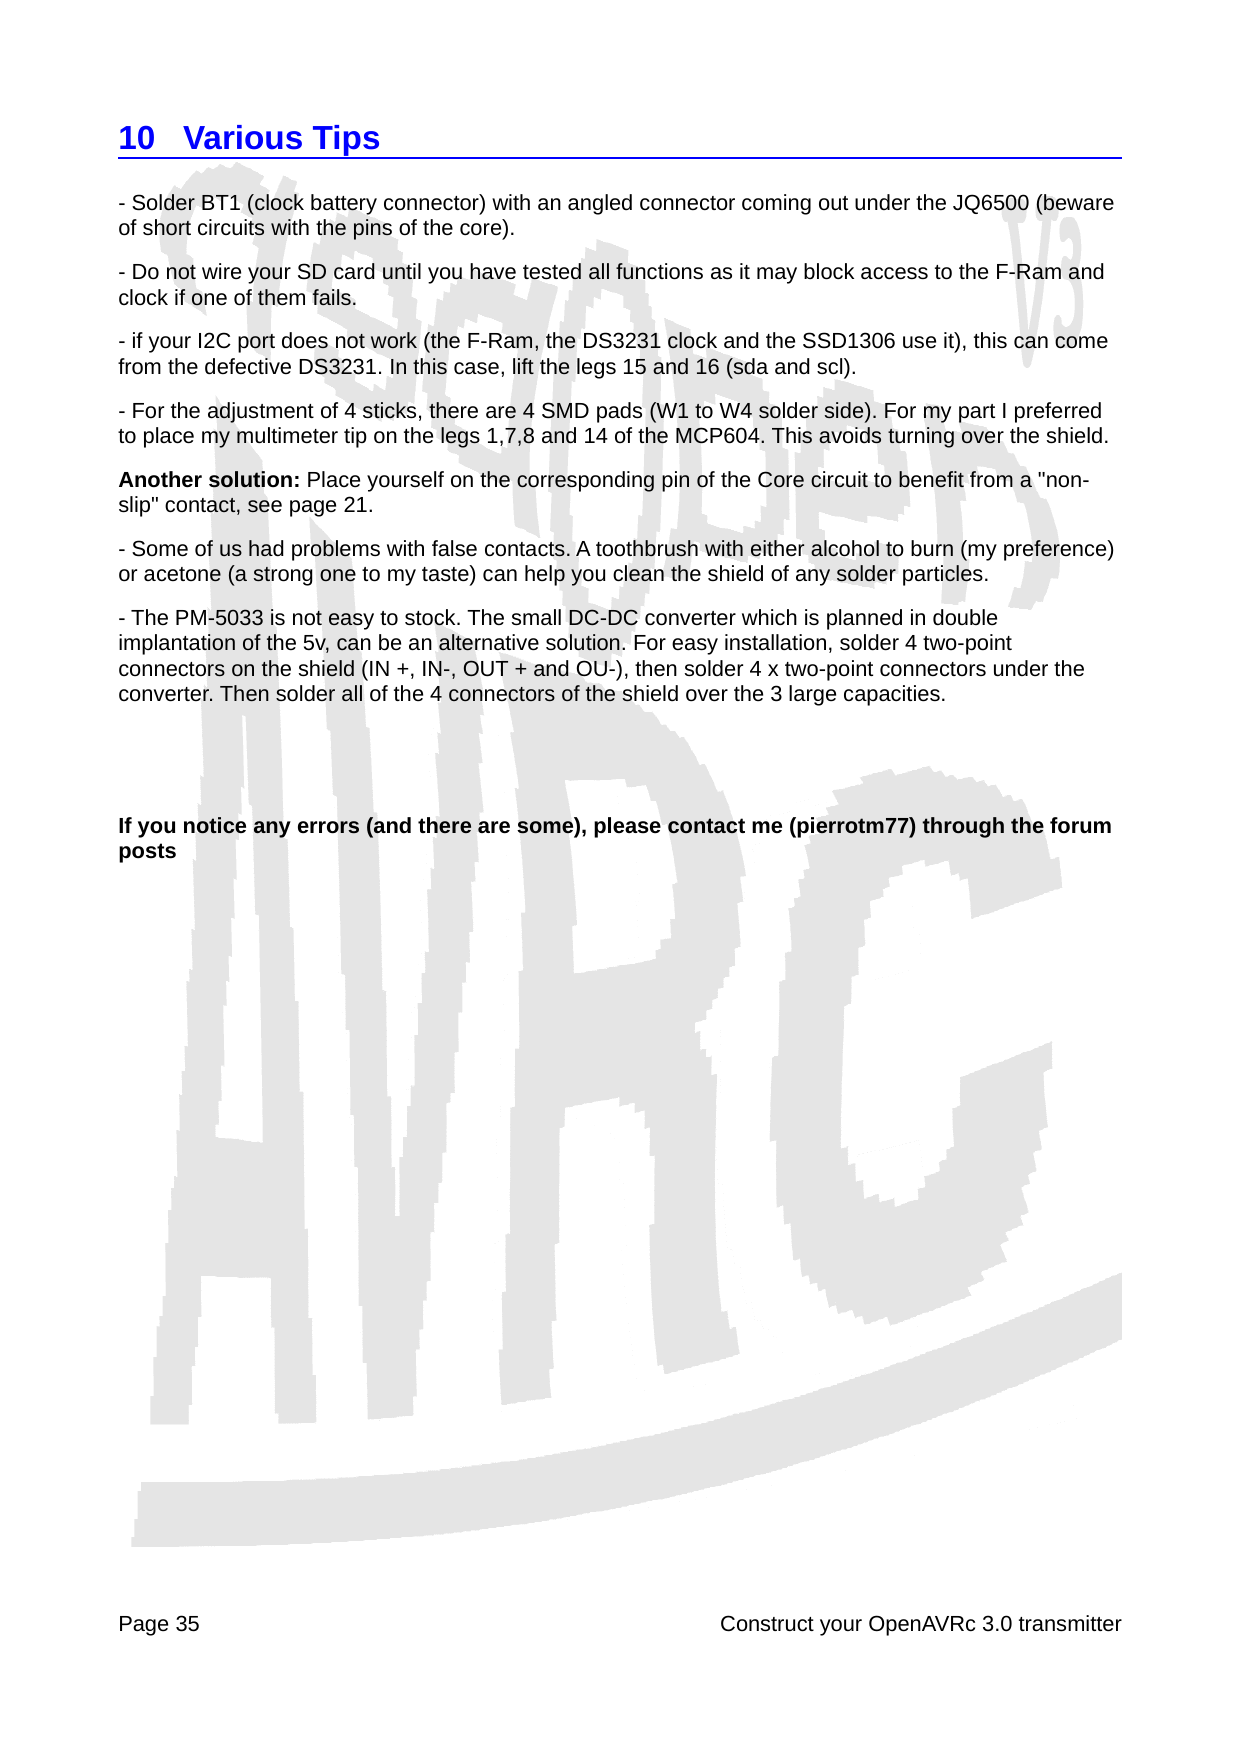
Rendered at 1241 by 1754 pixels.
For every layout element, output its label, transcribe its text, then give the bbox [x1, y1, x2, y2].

subtitle 10 Various Tips [118, 118, 1122, 157]
text - if your I2C port does not work (the F-Ram, the DS3231 clock and the SSD1306 use it), this can come from the defective DS3231. In this case, lift the legs 15 and 16 (sda and scl). [118, 328, 1122, 379]
text - The PM-5033 is not easy to stock. The small DC-DC converter which is planned in double implantation of the 5v, can be an alternative solution. For easy installation, solder 4 two-point connectors on the shield (IN +, IN-, OUT + and OU-), then solder 4 x two-point connectors under the converter. Then solder all of the 4 connectors of the shield over the 3 large capacities. [118, 605, 1122, 706]
text Another solution: Place yourself on the corresponding pin of the Core circuit to benefit from a "non-slip" contact, see page 21. [118, 467, 1122, 517]
text If you notice any errors (and there are some), please contact me (pierrotm77) through the forum posts [118, 812, 1122, 863]
text - Solder BT1 (clock battery connector) with an angled connector coming out under the JQ6500 (beware of short circuits with the pins of the core). [118, 190, 1122, 240]
text - For the adjustment of 4 sticks, there are 4 SMD pads (W1 to W4 solder side). For my part I preferred to place my multimeter tip on the legs 1,7,8 and 14 of the MCP604. This avoids turning over the shield. [118, 397, 1122, 448]
text - Some of us had problems with false contacts. A toothbrush with either alcohol to burn (my preference) or acetone (a strong one to my taste) can help you clean the shield of any solder particles. [118, 536, 1122, 586]
text - Do not wire your SD card until you have tested all functions as it may block access to the F-Ram and clock if one of them fails. [118, 259, 1122, 309]
